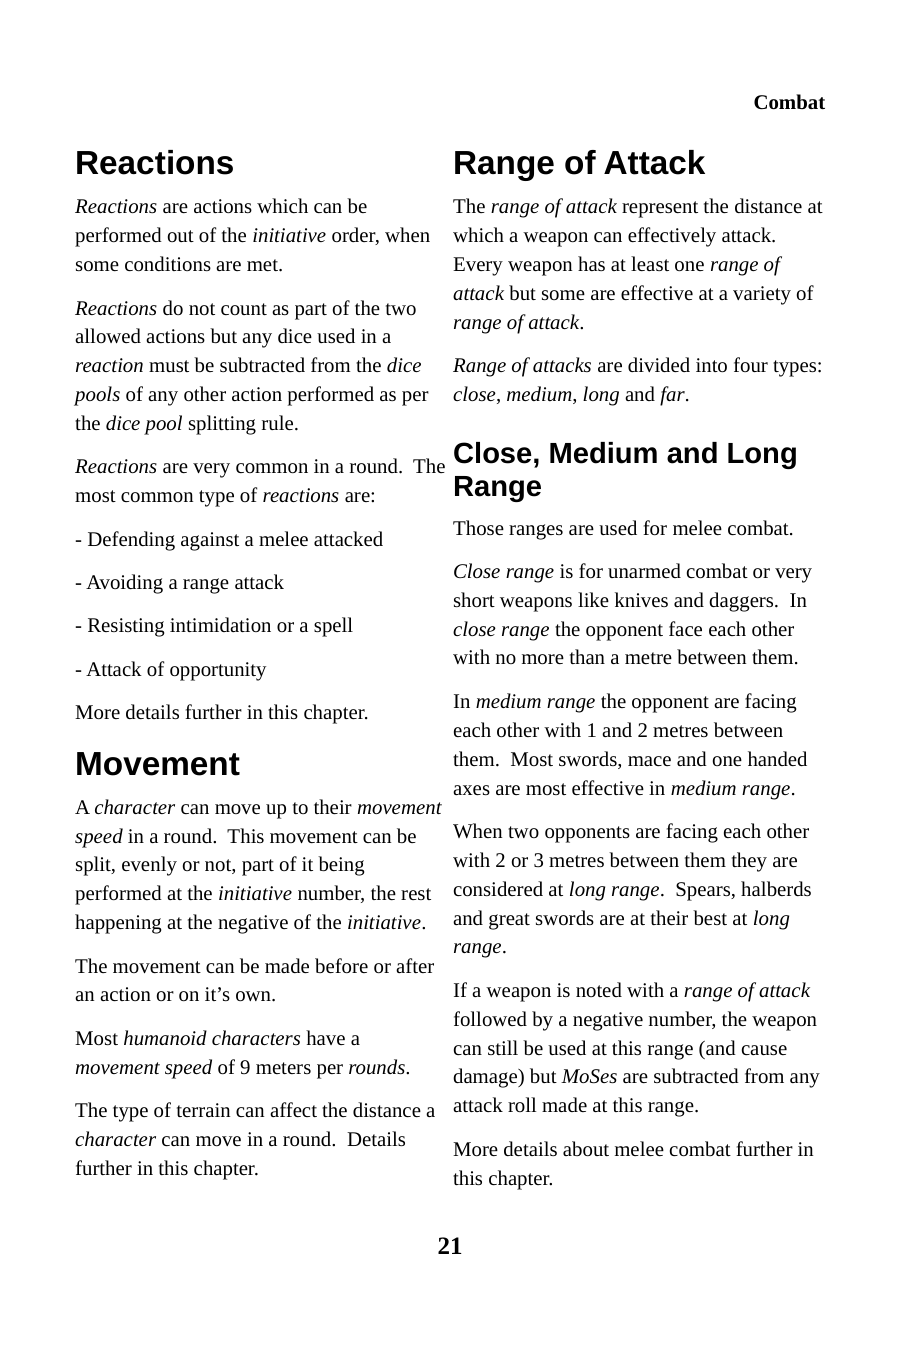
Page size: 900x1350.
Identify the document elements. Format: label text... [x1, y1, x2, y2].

text Reactions do not count as part of the two allowed actions but any dice used in a reaction must be subtracted from the dice pools of any other action performed as per the dice pool splitting rule. [75, 295, 447, 435]
subtitle Movement [75, 744, 447, 782]
text Reactions are very common in a round. The most common type of reactions are: [75, 454, 447, 507]
text - Attack of opportunity [75, 657, 447, 681]
text Range of attacks are divided into four types: close, medium, long and far. [453, 353, 825, 406]
text Those ranges are used for melee combat. [453, 515, 825, 539]
text In medium range the opponent are facing each other with 1 and 2 metres between them. Most swords, mace and one handed axes are most effective in medium range. [453, 689, 825, 799]
text The range of attack represent the distance at which a weapon can effectively attack. Every weapon has at least one range of attack but some are effective at a variety of range of attack. [453, 194, 825, 334]
text The movement can be made before or after an action or on it’s own. [75, 953, 447, 1006]
text - Defending against a melee attacked [75, 527, 447, 551]
text Most humanoid characters have a movement speed of 9 meters per rounds. [75, 1026, 447, 1079]
text Reactions are actions which can be performed out of the initiative order, when some conditions are met. [75, 194, 447, 276]
text When two opponents are facing each other with 2 or 3 metres between them they are considered at long range. Spears, halberds and great swords are at their best at long range. [453, 819, 825, 958]
subtitle Range of Attack [453, 143, 825, 182]
text Close range is for unarmed combat or very short weapons like knives and daggers. In close range the opponent face each other with no more than a metre between them. [453, 559, 825, 669]
subtitle Close, Medium and Long Range [453, 436, 825, 503]
text - Resisting intimidation or a spell [75, 613, 447, 637]
text If a weapon is noted with a range of attack followed by a negative number, the weapon can still be used at this range (and cause damage) but MoSes are subtracted from any attack roll made at this range. [453, 978, 825, 1117]
text - Avoiding a range attack [75, 570, 447, 594]
text A character can move up to their movement speed in a round. This movement can be split, evenly or not, part of it being performed at the initiative number, the rest happening at the negative of the initiative. [75, 795, 447, 934]
subtitle Reactions [75, 143, 447, 182]
text The type of terrain can affect the distance a character can move in a round. Details further in this chapter. [75, 1098, 447, 1180]
text More details about melee combat further in this chapter. [453, 1137, 825, 1189]
text More details further in this chapter. [75, 700, 447, 724]
